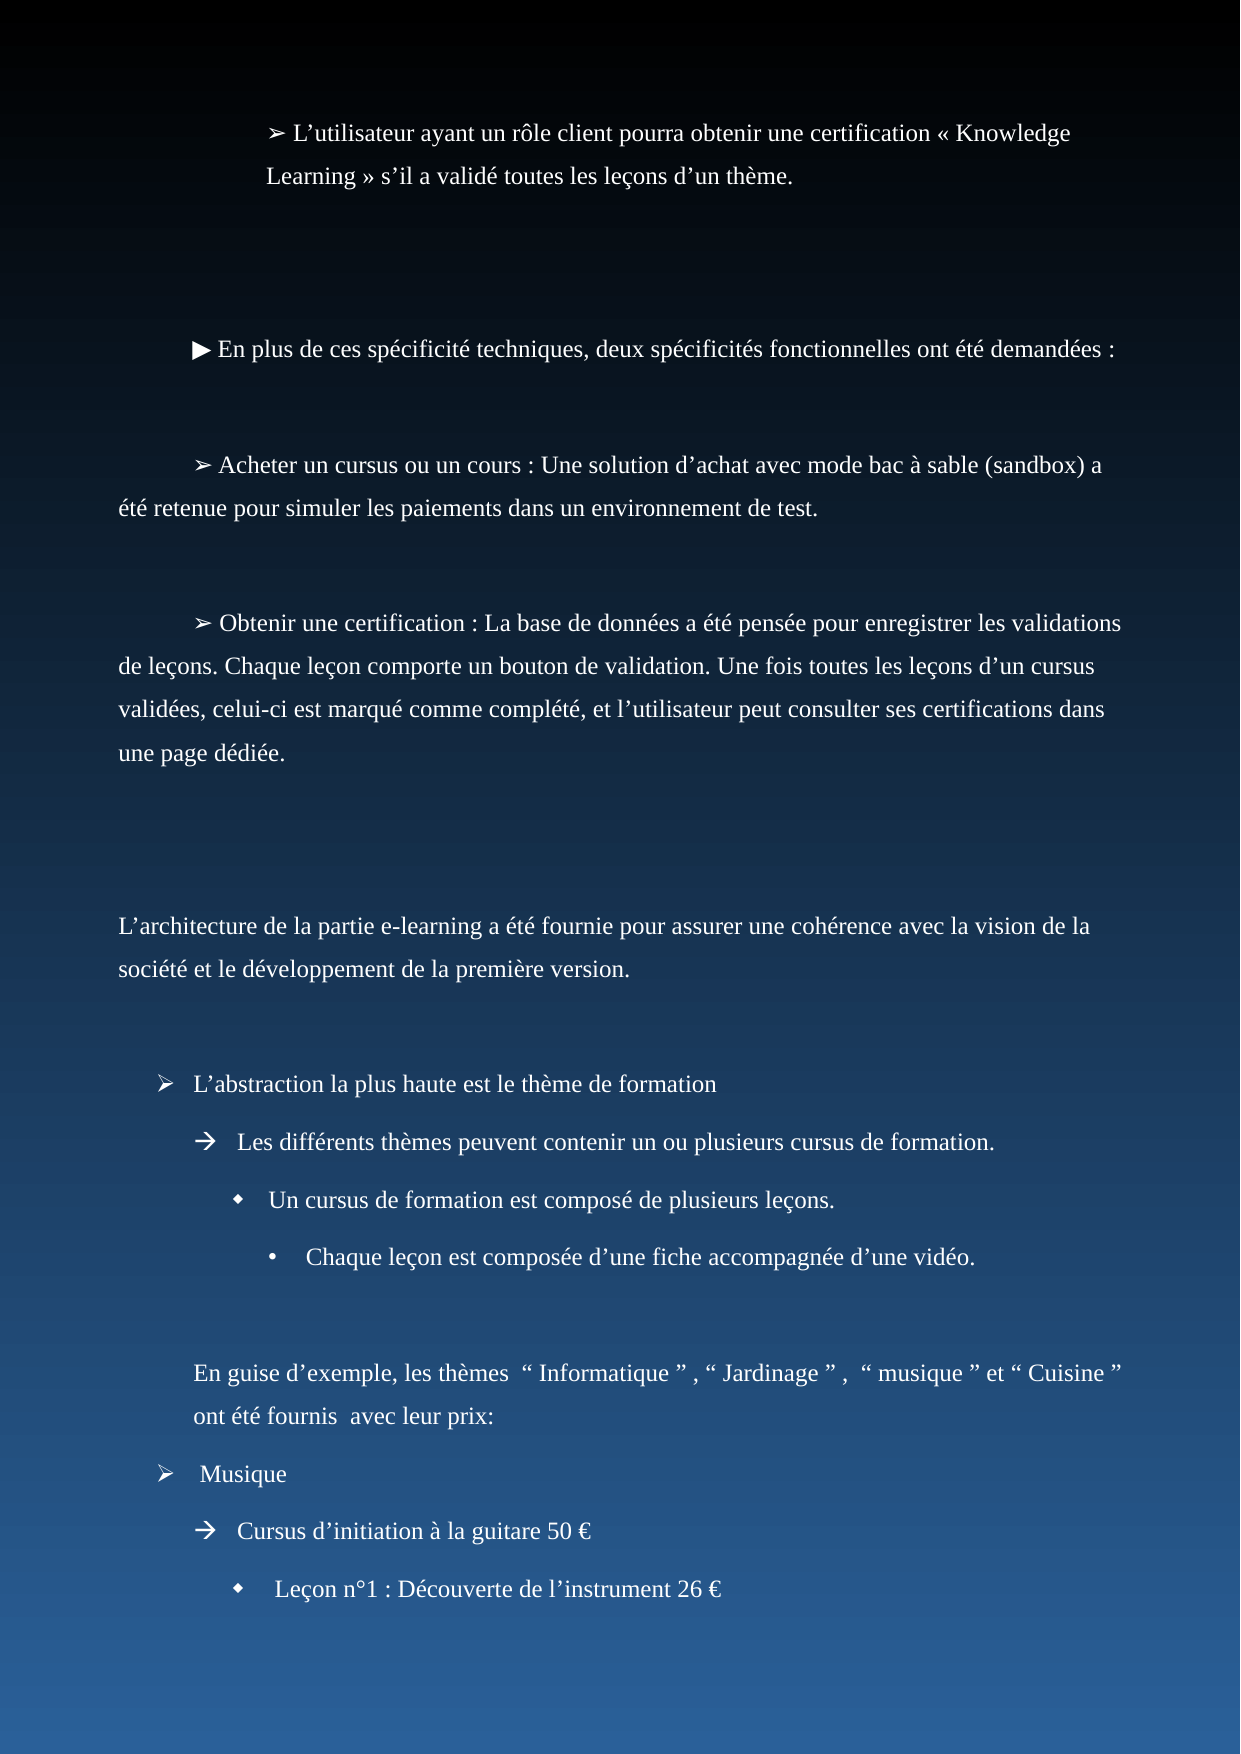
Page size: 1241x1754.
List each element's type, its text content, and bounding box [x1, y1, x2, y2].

text ➢ Obtenir une certification : La base de données a été pensée pour enregistrer les validations de leçons. Chaque leçon comporte un bouton de validation. Une fois toutes les leçons d’un cursus validées, celui-ci est marqué comme complété, et l’utilisateur peut consulter ses certifications dans une page dédiée. [118, 608, 1122, 766]
list L’abstraction la plus haute est le thème de formation [156, 1069, 1122, 1098]
list En guise d’exemple, les thèmes “ Informatique ” , “ Jardinage ” , “ musique ” et “ Cuisine ” ont été fournis avec leur prix: [156, 1358, 1122, 1430]
text L’architecture de la partie e-learning a été fournie pour assurer une cohérence avec la vision de la société et le développement de la première version. [118, 911, 1122, 983]
text ▶ En plus de ces spécificité techniques, deux spécificités fonctionnelles ont été demandées : [118, 334, 1122, 363]
text ➢ L’utilisateur ayant un rôle client pourra obtenir une certification « Knowledge Learning » s’il a validé toutes les leçons d’un thème. [118, 118, 1122, 190]
text ➢ Acheter un cursus ou un cours : Une solution d’achat avec mode bac à sable (sandbox) a été retenue pour simuler les paiements dans un environnement de test. [118, 450, 1122, 522]
list Cursus d’initiation à la guitare 50 € [193, 1516, 1122, 1545]
list Musique [156, 1459, 1122, 1487]
list Un cursus de formation est composé de plusieurs leçons. [231, 1185, 1122, 1213]
list Chaque leçon est composée d’une fiche accompagnée d’une vidéo. [268, 1242, 1122, 1271]
list Les différents thèmes peuvent contenir un ou plusieurs cursus de formation. [193, 1127, 1122, 1156]
list Leçon n°1 : Découverte de l’instrument 26 € [231, 1574, 1122, 1603]
